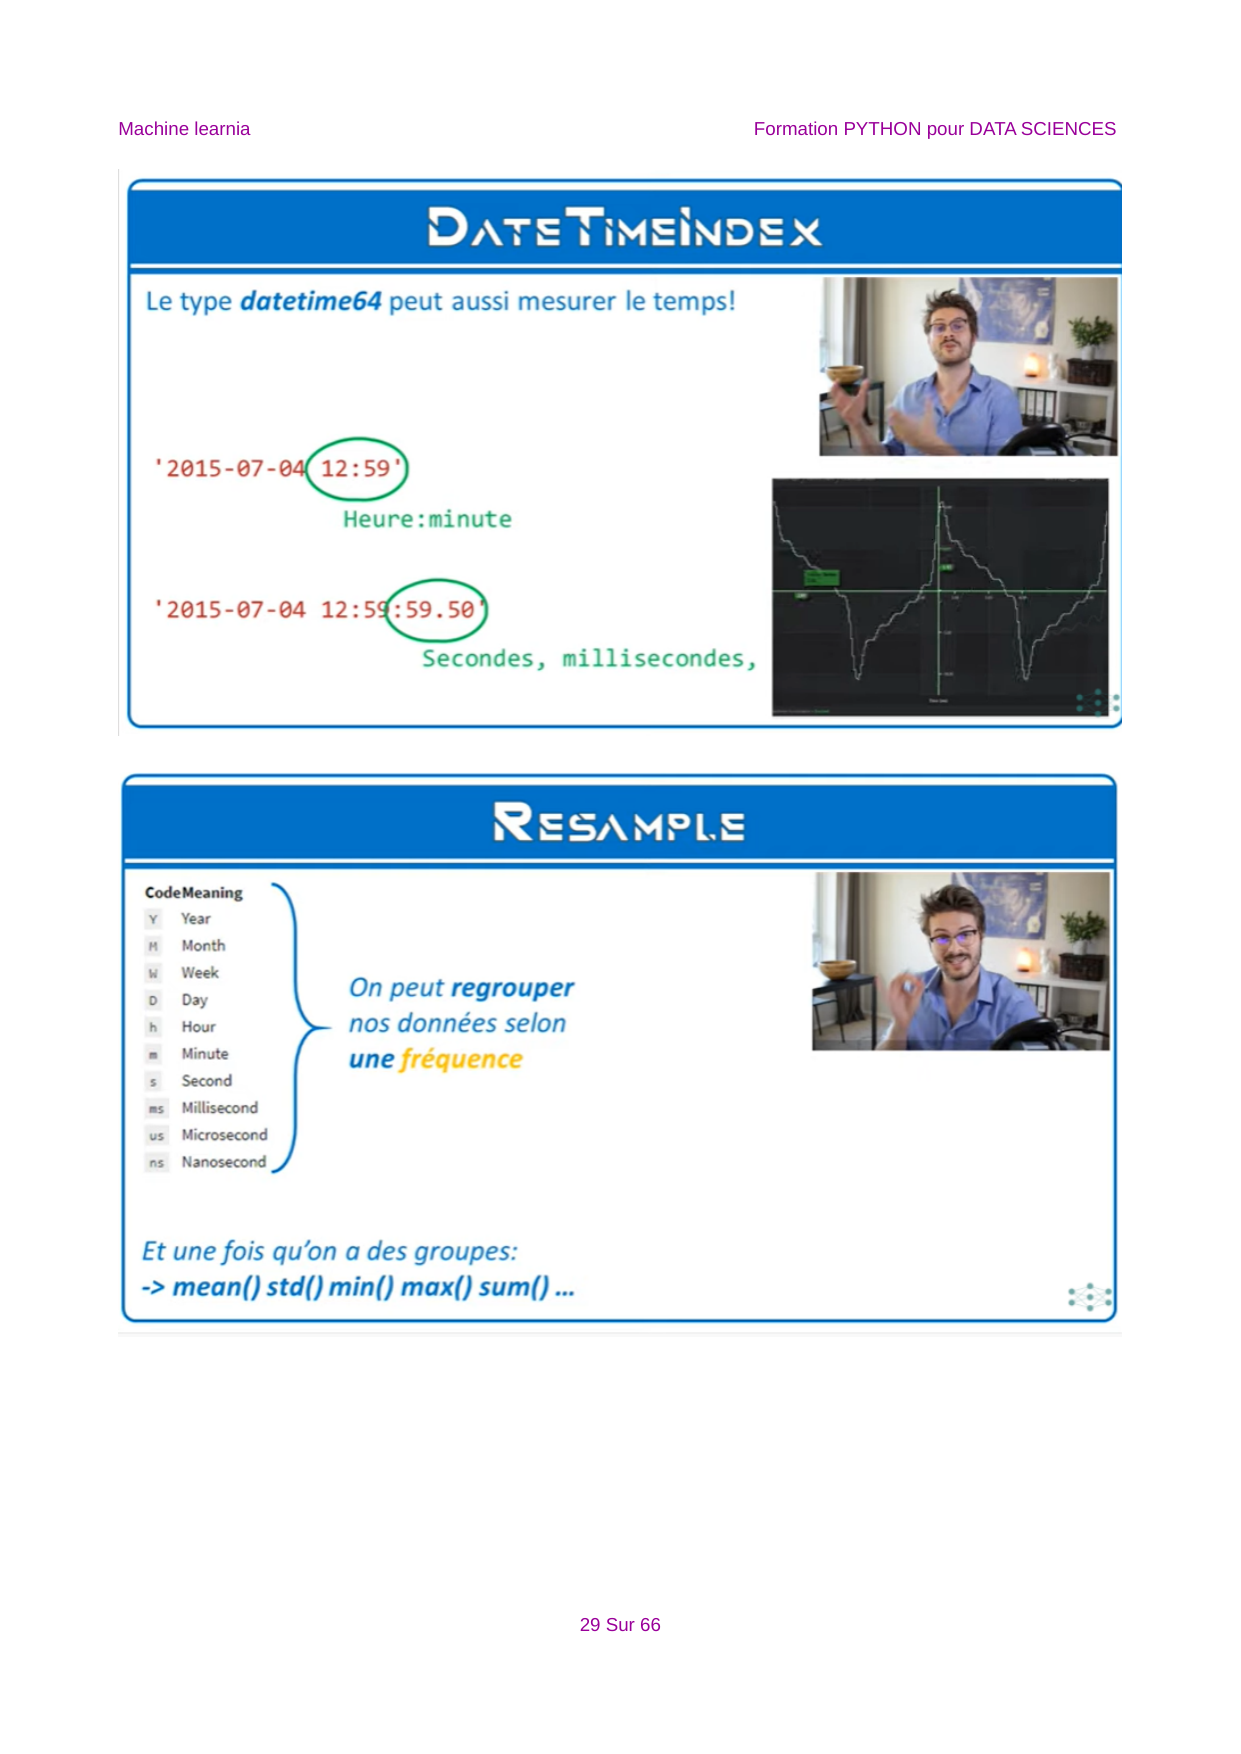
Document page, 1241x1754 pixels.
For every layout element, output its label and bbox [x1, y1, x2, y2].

picture [118, 772, 1122, 1337]
picture [118, 169, 1122, 736]
